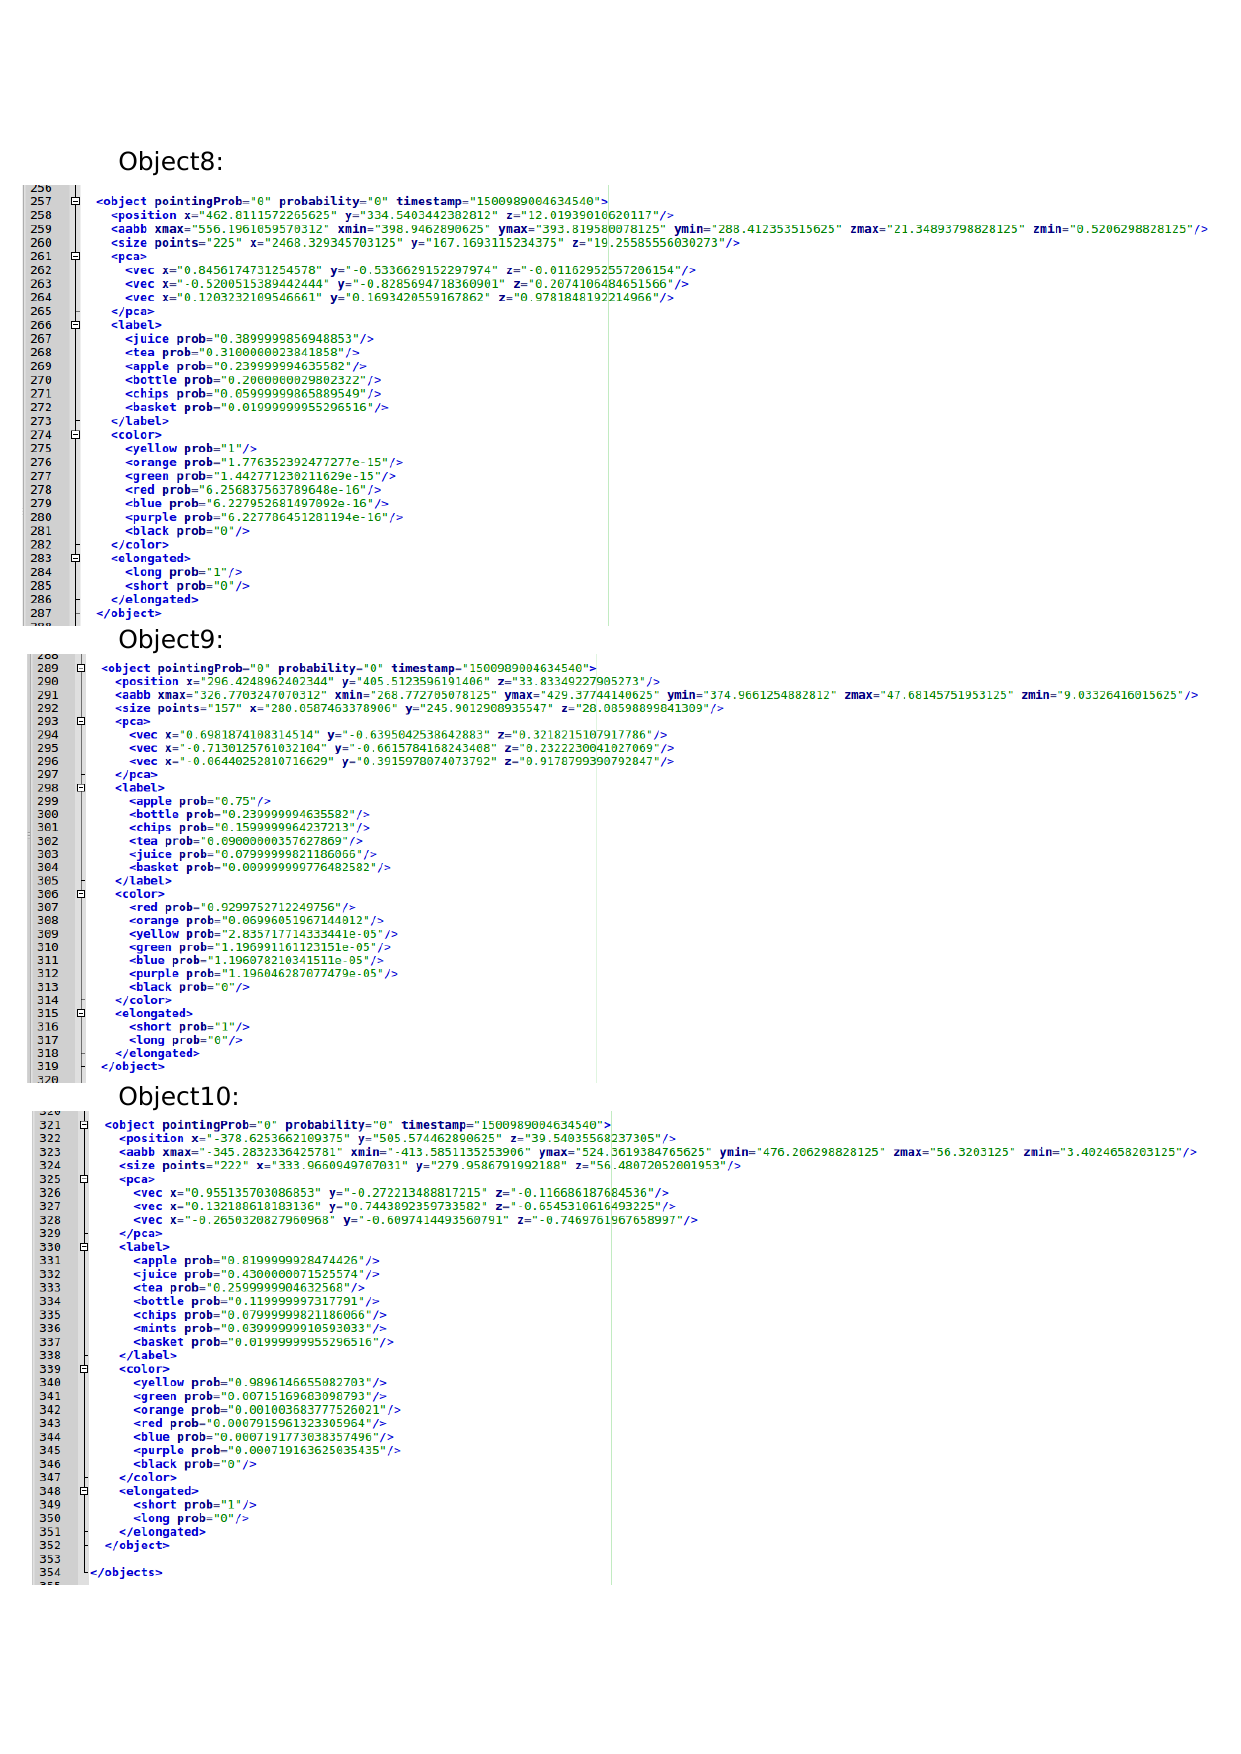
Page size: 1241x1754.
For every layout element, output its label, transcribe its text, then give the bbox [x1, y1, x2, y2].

picture [22, 185, 162, 567]
text Object9: [118, 176, 1122, 654]
picture [27, 654, 165, 1083]
picture [32, 1111, 167, 1585]
text Object10: [118, 654, 1122, 1111]
text Object8: [118, 147, 1122, 176]
